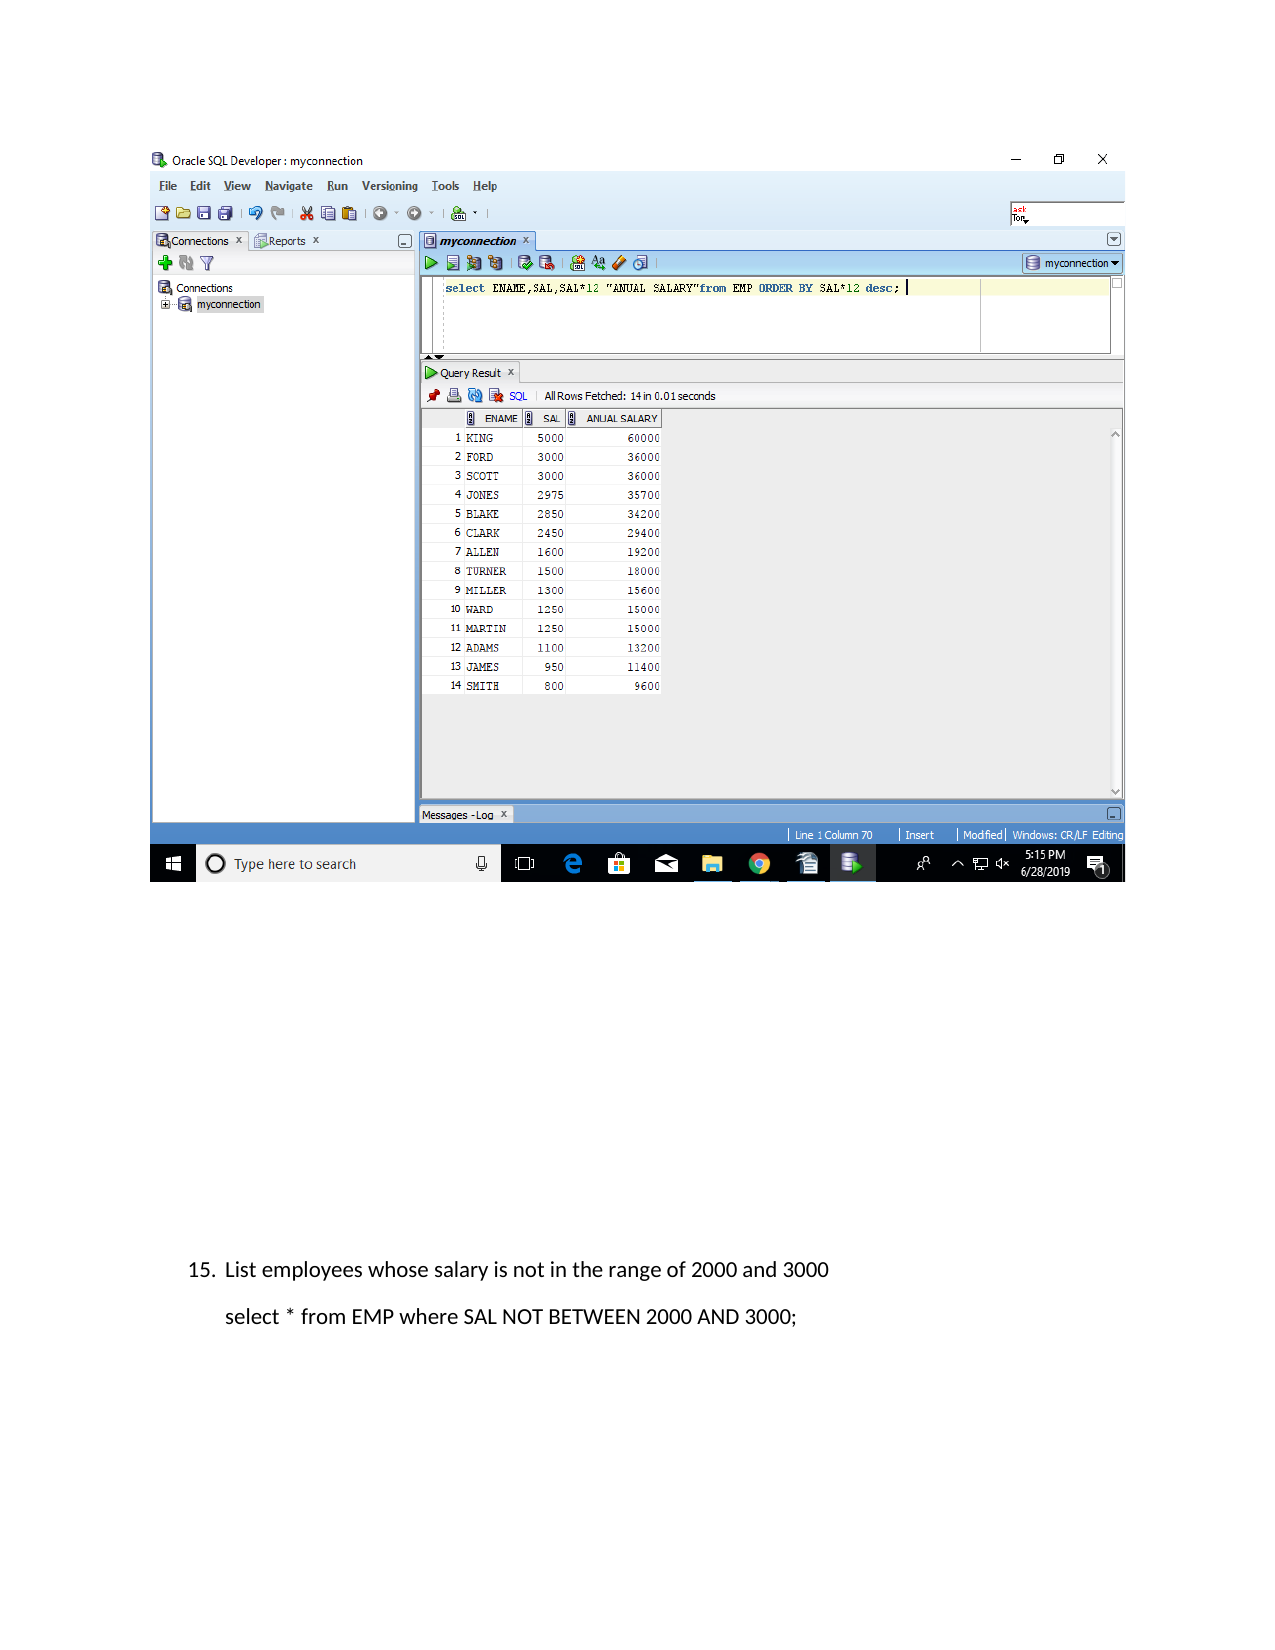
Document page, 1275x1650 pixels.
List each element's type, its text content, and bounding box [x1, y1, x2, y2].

list List employees whose salary is not in the range of 2000 and 3000 [187, 1256, 1125, 1284]
list select * from EMP where SAL NOT BETWEEN 2000 AND 3000; [187, 1302, 1125, 1330]
picture [150, 150, 1125, 882]
